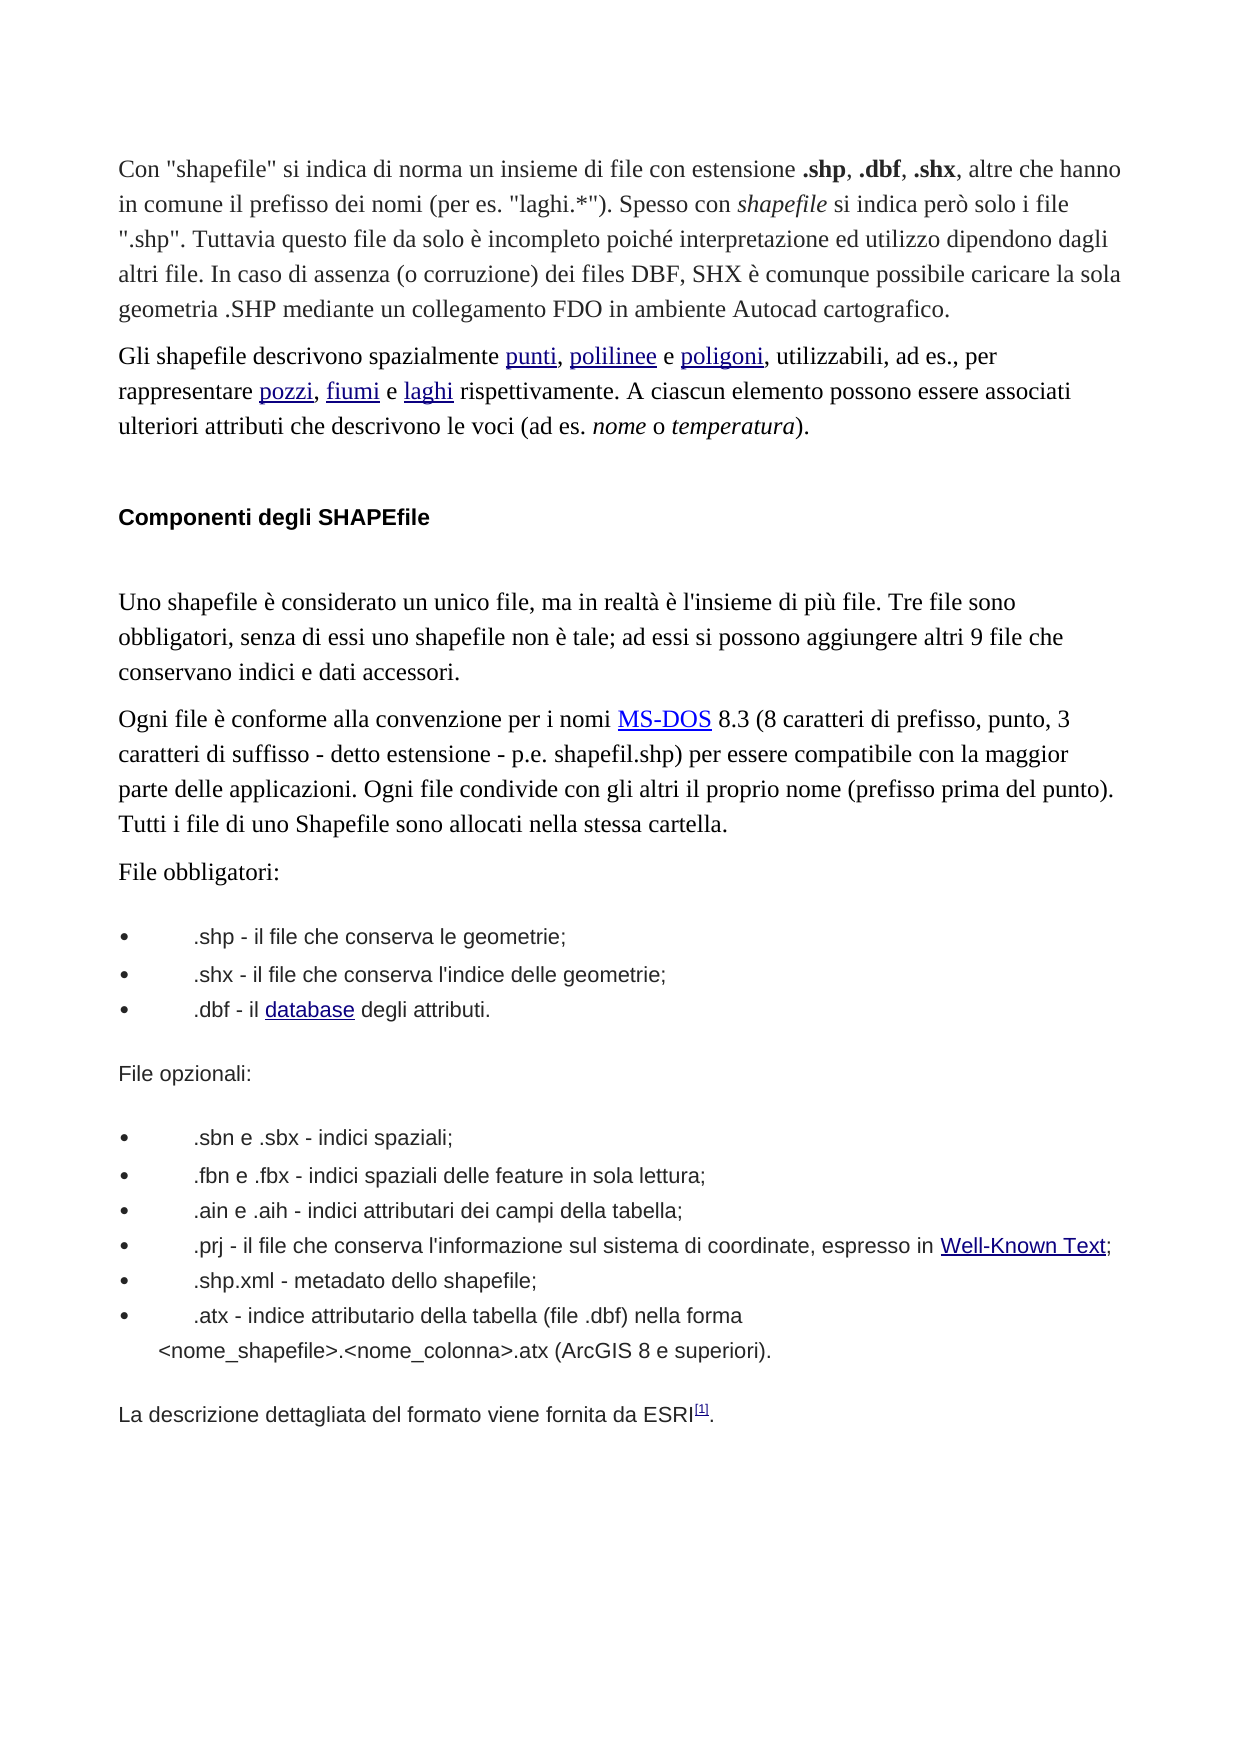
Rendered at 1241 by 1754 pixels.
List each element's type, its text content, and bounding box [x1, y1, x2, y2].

list .atx - indice attributario della tabella (file .dbf) nella forma <nome_shapefile>.<nome_colonna>.atx (ArcGIS 8 e superiori). [121, 1293, 1122, 1363]
text La descrizione dettagliata del formato viene fornita da ESRI[1]. [118, 1392, 1122, 1427]
list .shp.xml - metadato dello shapefile; [121, 1258, 1122, 1293]
list .ain e .aih - indici attributari dei campi della tabella; [121, 1188, 1122, 1223]
text File opzionali: [118, 1051, 1122, 1086]
list .fbn e .fbx - indici spaziali delle feature in sola lettura; [121, 1153, 1122, 1188]
list .dbf - il database degli attributi. [121, 987, 1122, 1022]
text Con "shapefile" si indica di norma un insieme di file con estensione .shp, .dbf, .shx, altre che hanno in comune il prefisso dei nomi (per es. "laghi.*"). Spesso con shapefile si indica però solo i file ".shp". Tuttavia questo file da solo è incompleto poiché interpretazione ed utilizzo dipendono dagli altri file. In caso di assenza (o corruzione) dei files DBF, SHX è comunque possibile caricare la sola geometria .SHP mediante un collegamento FDO in ambiente Autocad cartografico. [118, 148, 1122, 323]
text Gli shapefile descrivono spazialmente punti, polilinee e poligoni, utilizzabili, ad es., per rappresentare pozzi, fiumi e laghi rispettivamente. A ciascun elemento possono essere associati ulteriori attributi che descrivono le voci (ad es. nome o temperatura). [118, 335, 1122, 440]
list .shp - il file che conserva le geometrie; [121, 914, 1122, 949]
text File obbligatori: [118, 850, 1122, 885]
text Ogni file è conforme alla convenzione per i nomi MS-DOS 8.3 (8 caratteri di prefisso, punto, 3 caratteri di suffisso - detto estensione - p.e. shapefil.shp) per essere compatibile con la maggior parte delle applicazioni. Ogni file condivide con gli altri il proprio nome (prefisso prima del punto). Tutti i file di uno Shapefile sono allocati nella stessa cartella. [118, 698, 1122, 838]
list .prj - il file che conserva l'informazione sul sistema di coordinate, espresso in Well-Known Text; [121, 1223, 1122, 1258]
text Uno shapefile è considerato un unico file, ma in realtà è l'insieme di più file. Tre file sono obbligatori, senza di essi uno shapefile non è tale; ad essi si possono aggiungere altri 9 file che conservano indici e dati accessori. [118, 580, 1122, 685]
list .shx - il file che conserva l'indice delle geometrie; [121, 952, 1122, 987]
list .sbn e .sbx - indici spaziali; [121, 1115, 1122, 1150]
subtitle Componenti degli SHAPEfile [118, 504, 1122, 530]
